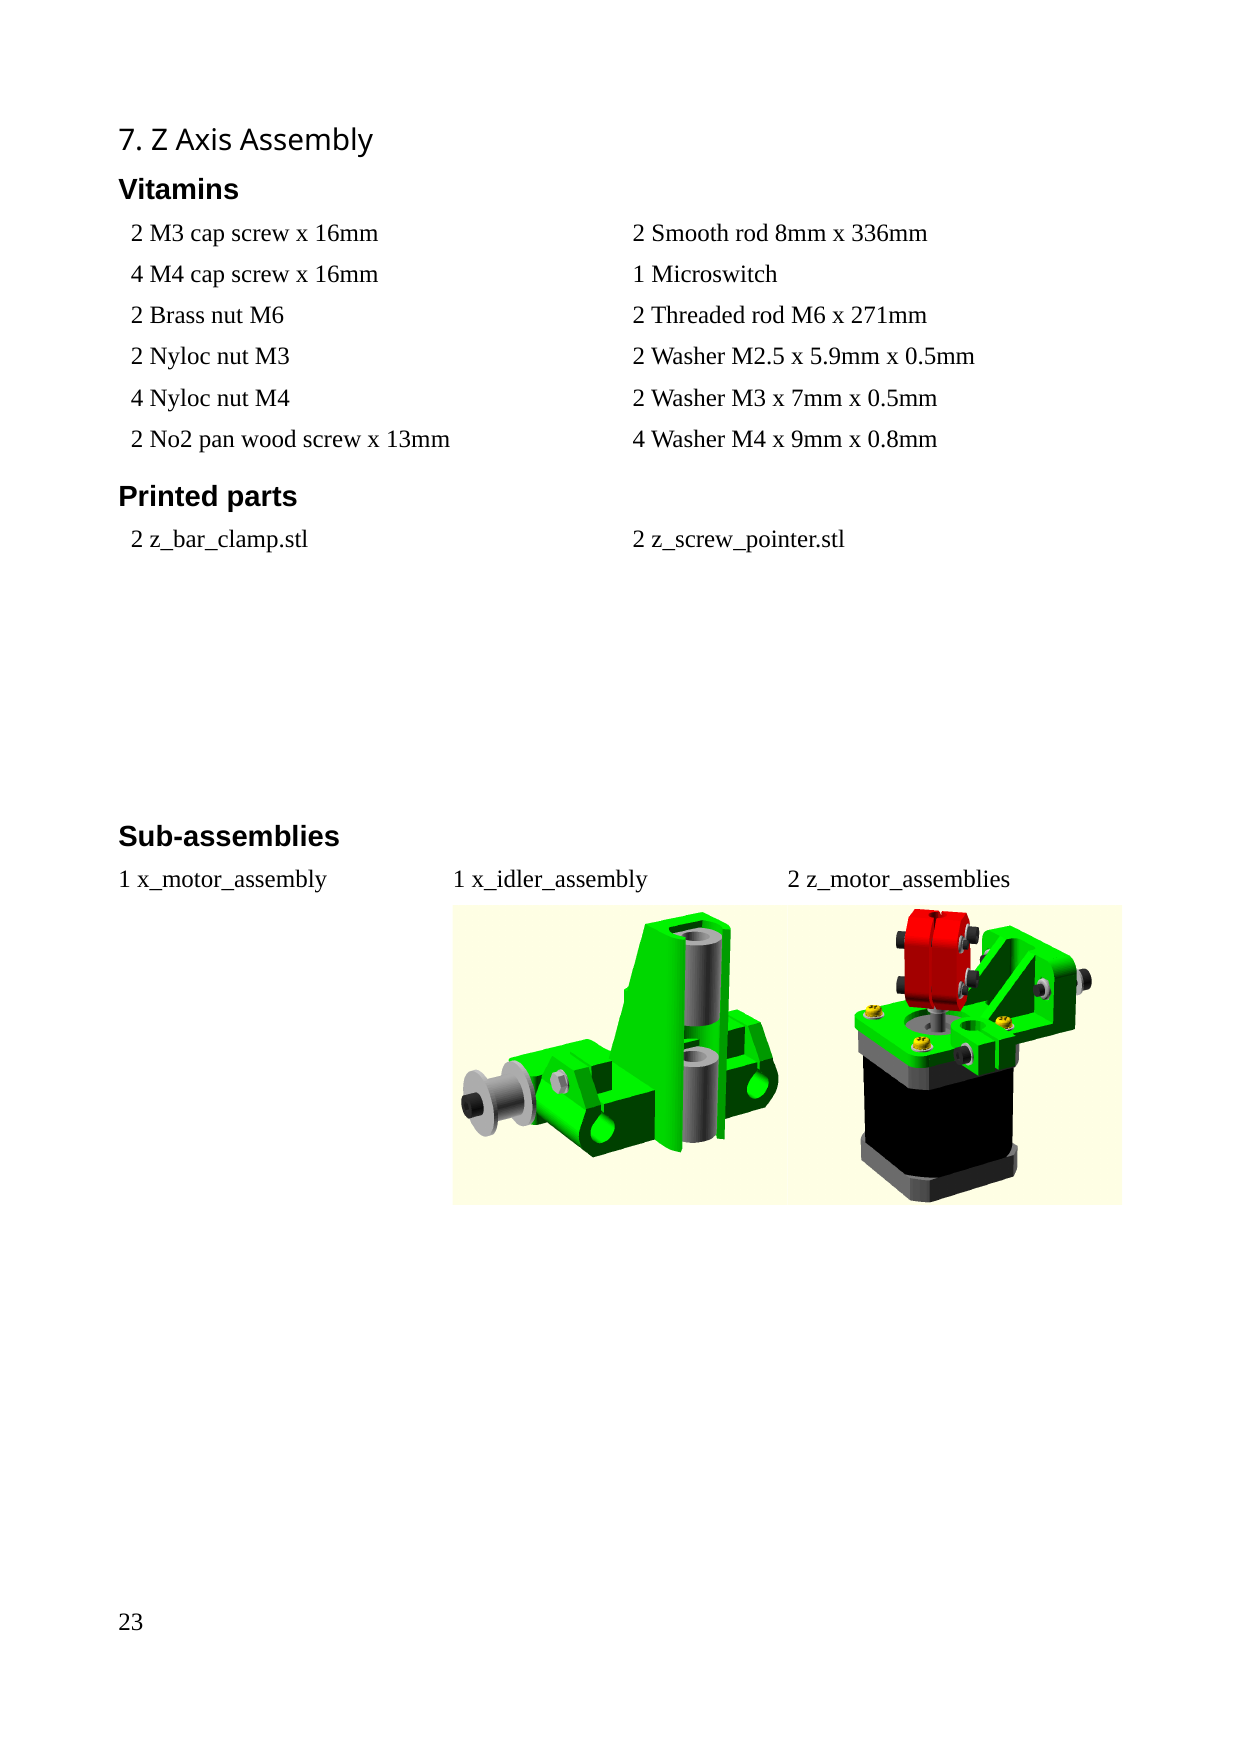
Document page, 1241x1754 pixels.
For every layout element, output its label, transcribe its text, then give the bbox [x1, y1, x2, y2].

subtitle Printed parts [118, 479, 1122, 512]
table_header 2 Smooth rod 8mm x 336mm 1 Microswitch 2 Threaded rod M6 x 271mm 2 Washer M2.5 x 5.9mm x 0.5mm 2 Washer M3 x 7mm x 0.5mm 4 Washer M4 x 9mm x 0.8mm [620, 218, 1122, 465]
table_header [453, 1205, 787, 1217]
table_header 2 z_motor_assemblies [788, 864, 1122, 905]
table_header 2 z_screw_pointer.stl [620, 524, 1122, 805]
table_header 1 x_idler_assembly [453, 864, 787, 905]
table_header 2 M3 cap screw x 16mm 4 M4 cap screw x 16mm 2 Brass nut M6 2 Nyloc nut M3 4 Nyloc nut M4 2 No2 pan wood screw x 13mm [118, 218, 620, 465]
subtitle Sub-assemblies [118, 819, 1122, 852]
picture [452, 905, 1123, 1205]
subtitle Vitamins [118, 172, 1122, 206]
subtitle Z Axis Assembly [118, 118, 1122, 158]
table_header 2 z_bar_clamp.stl [118, 524, 620, 805]
table_header 1 x_motor_assembly [118, 864, 453, 1217]
table_header [788, 1205, 1122, 1217]
